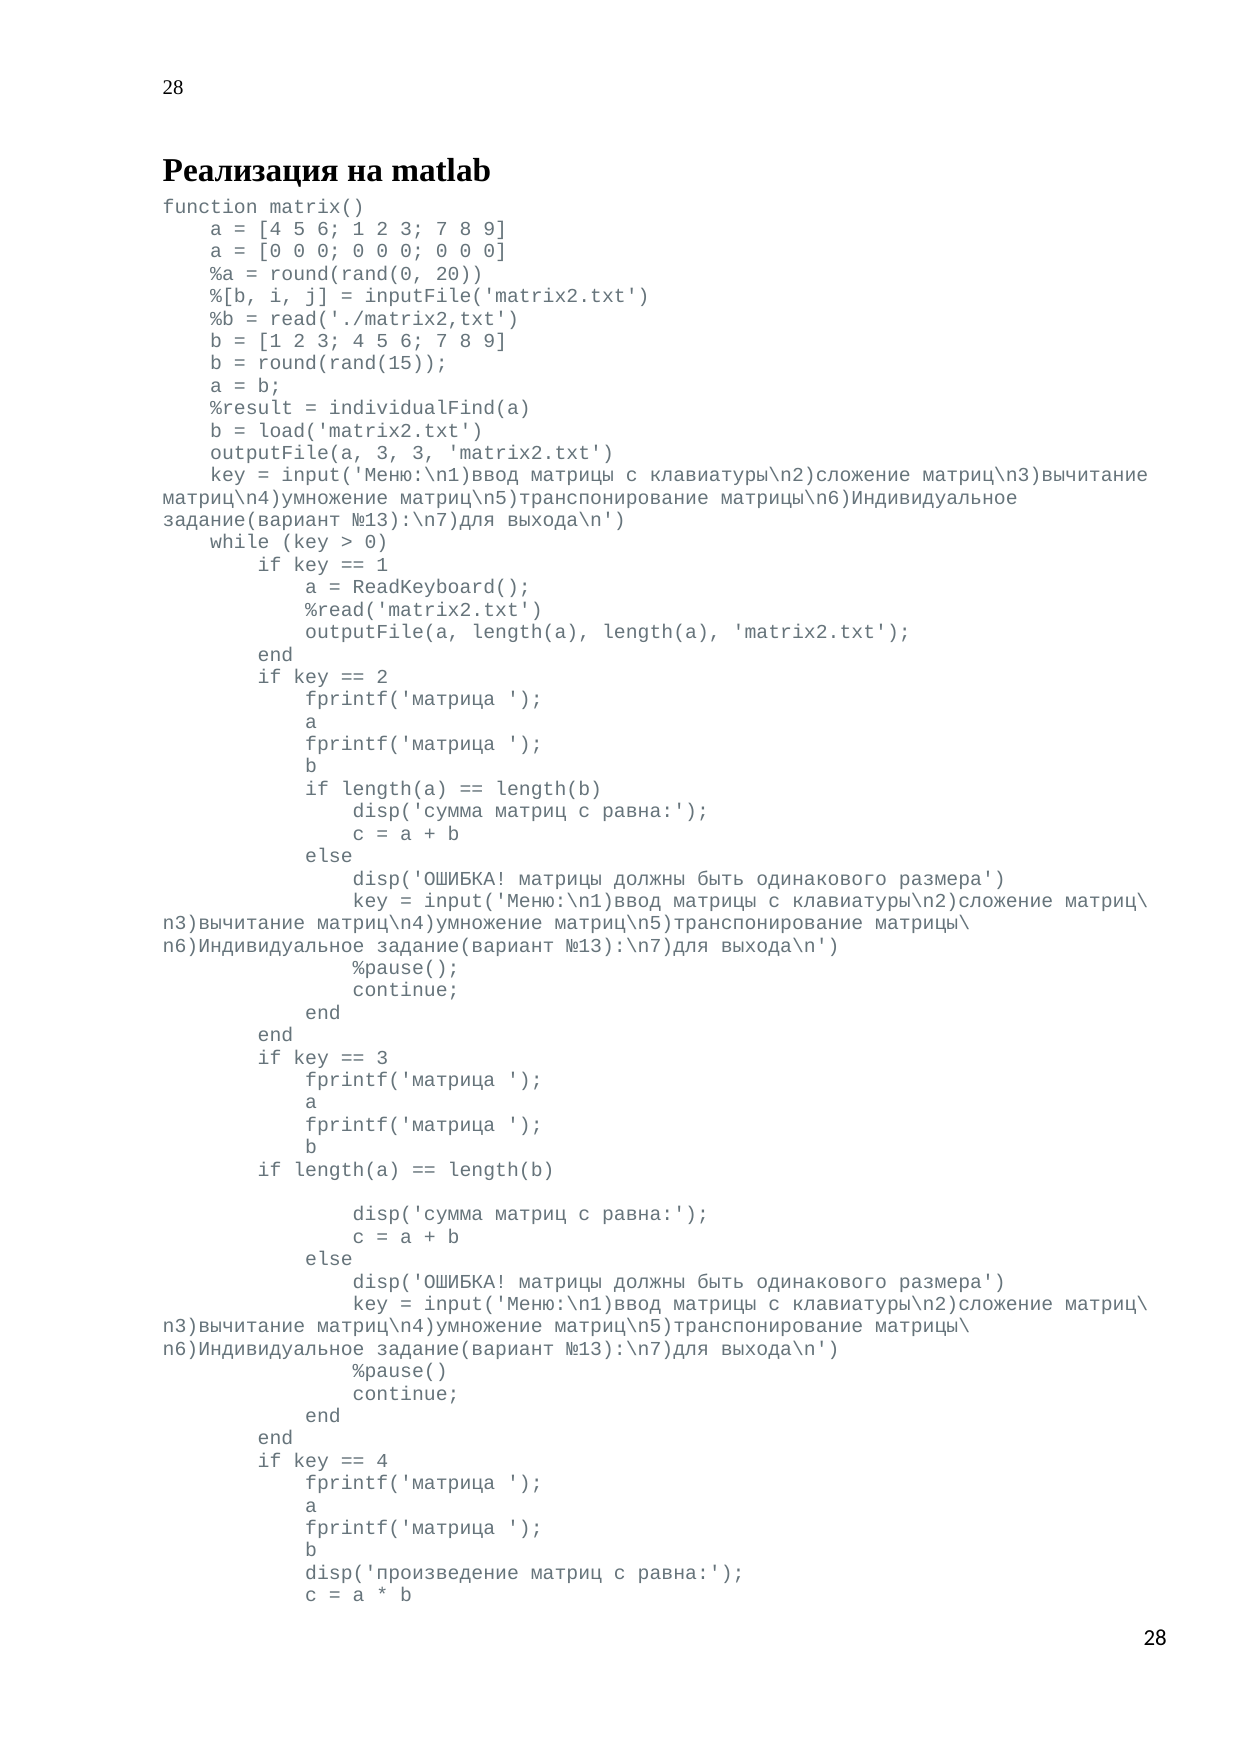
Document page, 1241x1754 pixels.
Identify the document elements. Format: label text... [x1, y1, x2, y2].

text end [162, 644, 1166, 667]
text %result = individualFind(a) [162, 398, 1166, 421]
text if key == 3 [162, 1048, 1166, 1070]
text disp('сумма матриц c равна:'); [162, 801, 1166, 824]
text key = input('Меню:\n1)ввод матрицы с клавиатуры\n2)сложение матриц\n3)вычитание матриц\n4)умножение матриц\n5)транспонирование матрицы\n6)Индивидуальное задание(вариант №13):\n7)для выхода\n') [162, 1294, 1166, 1361]
text %pause() [162, 1361, 1166, 1383]
text c = a * b [162, 1585, 1166, 1607]
text if key == 1 [162, 555, 1166, 577]
text b [162, 1137, 1166, 1159]
text disp('произведение матриц c равна:'); [162, 1563, 1166, 1585]
text fprintf('матрица '); [162, 1115, 1166, 1137]
text b [162, 756, 1166, 779]
text fprintf('матрица '); [162, 734, 1166, 756]
text Реализация на matlab [162, 150, 1166, 188]
text key = input('Меню:\n1)ввод матрицы с клавиатуры\n2)сложение матриц\n3)вычитание матриц\n4)умножение матриц\n5)транспонирование матрицы\n6)Индивидуальное задание(вариант №13):\n7)для выхода\n') [162, 891, 1166, 958]
text end [162, 1003, 1166, 1025]
text while (key > 0) [162, 532, 1166, 555]
text b = load('matrix2.txt') [162, 421, 1166, 443]
text end [162, 1428, 1166, 1451]
text b = round(rand(15)); [162, 353, 1166, 376]
text fprintf('матрица '); [162, 1070, 1166, 1092]
text b = [1 2 3; 4 5 6; 7 8 9] [162, 331, 1166, 353]
text a = [4 5 6; 1 2 3; 7 8 9] [162, 219, 1166, 241]
text a = b; [162, 376, 1166, 398]
text b [162, 1540, 1166, 1563]
text function matrix() [162, 197, 1166, 219]
text a [162, 1092, 1166, 1115]
text fprintf('матрица '); [162, 1473, 1166, 1496]
text fprintf('матрица '); [162, 1518, 1166, 1540]
text %[b, i, j] = inputFile('matrix2.txt') [162, 286, 1166, 308]
text a = [0 0 0; 0 0 0; 0 0 0] [162, 241, 1166, 264]
text end [162, 1406, 1166, 1428]
text a [162, 712, 1166, 734]
text %pause(); [162, 958, 1166, 980]
text %a = round(rand(0, 20)) [162, 264, 1166, 286]
text outputFile(a, length(a), length(a), 'matrix2.txt'); [162, 622, 1166, 644]
text disp('сумма матриц c равна:'); [162, 1204, 1166, 1227]
text if length(a) == length(b) [162, 1159, 1166, 1182]
text c = a + b [162, 824, 1166, 846]
text disp('ОШИБКА! матрицы должны быть одинакового размера') [162, 868, 1166, 891]
text end [162, 1025, 1166, 1048]
text if key == 4 [162, 1451, 1166, 1473]
text continue; [162, 980, 1166, 1003]
text disp('ОШИБКА! матрицы должны быть одинакового размера') [162, 1272, 1166, 1294]
text c = a + b [162, 1227, 1166, 1249]
text a = ReadKeyboard(); [162, 577, 1166, 600]
text %read('matrix2.txt') [162, 600, 1166, 622]
text a [162, 1496, 1166, 1518]
text if key == 2 [162, 667, 1166, 689]
text else [162, 846, 1166, 868]
text outputFile(a, 3, 3, 'matrix2.txt') [162, 443, 1166, 465]
text fprintf('матрица '); [162, 689, 1166, 712]
text key = input('Меню:\n1)ввод матрицы с клавиатуры\n2)сложение матриц\n3)вычитание матриц\n4)умножение матриц\n5)транспонирование матрицы\n6)Индивидуальное задание(вариант №13):\n7)для выхода\n') [162, 465, 1166, 532]
text if length(a) == length(b) [162, 779, 1166, 801]
text %b = read('./matrix2,txt') [162, 308, 1166, 331]
text else [162, 1249, 1166, 1272]
text continue; [162, 1383, 1166, 1406]
